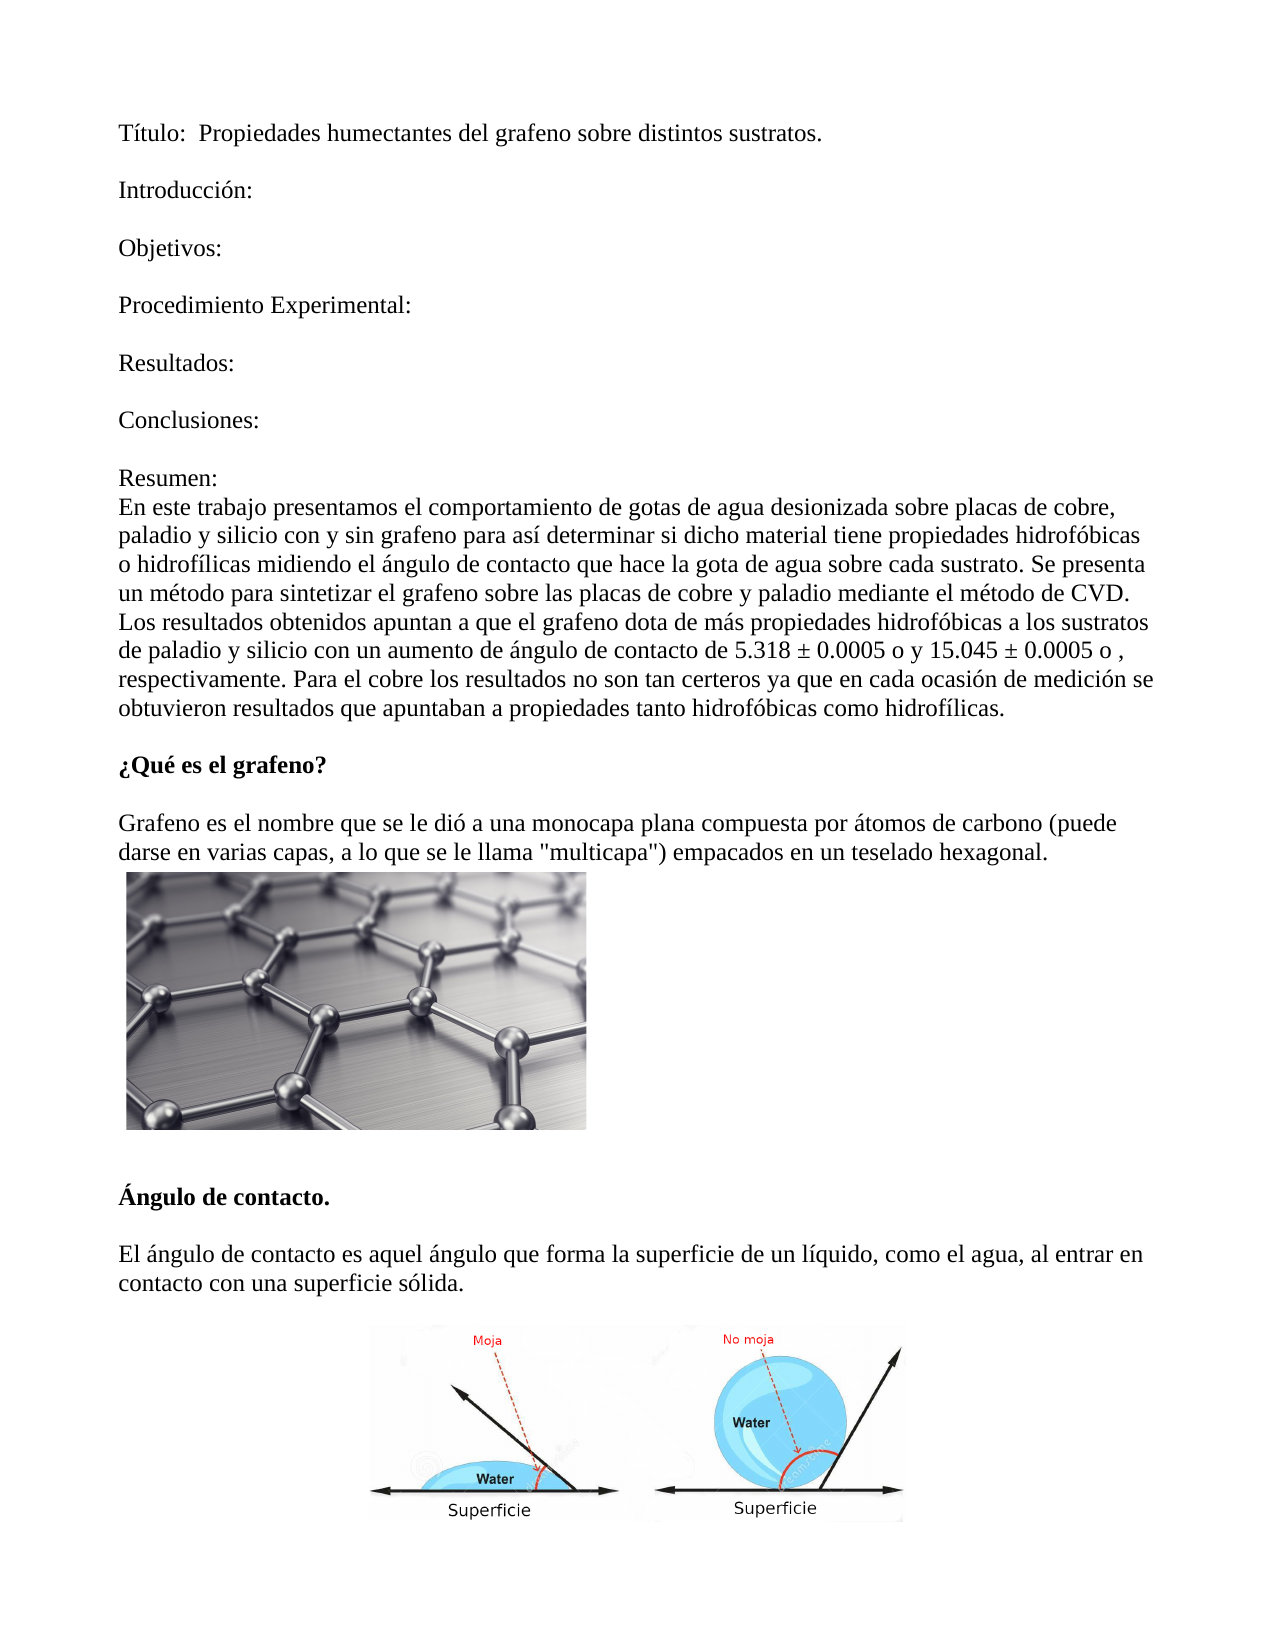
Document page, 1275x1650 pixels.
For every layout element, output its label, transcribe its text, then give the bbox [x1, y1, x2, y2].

text Ángulo de contacto. [118, 1182, 1157, 1211]
text Procedimiento Experimental: [118, 291, 1157, 319]
picture [126, 872, 587, 1130]
text Objetivos: [118, 233, 1157, 262]
text El ángulo de contacto es aquel ángulo que forma la superficie de un líquido, como el agua, al entrar en contacto con una superficie sólida. [118, 1239, 1157, 1297]
text Grafeno es el nombre que se le dió a una monocapa plana compuesta por átomos de carbono (puede darse en varias capas, a lo que se le llama "multicapa") empacados en un teselado hexagonal. [118, 808, 1157, 866]
text Introducción: [118, 176, 1157, 204]
text Resumen: [118, 463, 1157, 492]
text En este trabajo presentamos el comportamiento de gotas de agua desionizada sobre placas de cobre, paladio y silicio con y sin grafeno para así determinar si dicho material tiene propiedades hidrofóbicas o hidrofílicas midiendo el ángulo de contacto que hace la gota de agua sobre cada sustrato. Se presenta un método para sintetizar el grafeno sobre las placas de cobre y paladio mediante el método de CVD. Los resultados obtenidos apuntan a que el grafeno dota de más propiedades hidrofóbicas a los sustratos de paladio y silicio con un aumento de ángulo de contacto de 5.318 ± 0.0005 o y 15.045 ± 0.0005 o , respectivamente. Para el cobre los resultados no son tan certeros ya que en cada ocasión de medición se obtuvieron resultados que apuntaban a propiedades tanto hidrofóbicas como hidrofílicas. [118, 492, 1157, 722]
picture [369, 1325, 906, 1522]
text ¿Qué es el grafeno? [118, 751, 1157, 779]
text Título: Propiedades humectantes del grafeno sobre distintos sustratos. [118, 118, 1157, 147]
text Resultados: [118, 348, 1157, 377]
text Conclusiones: [118, 406, 1157, 434]
